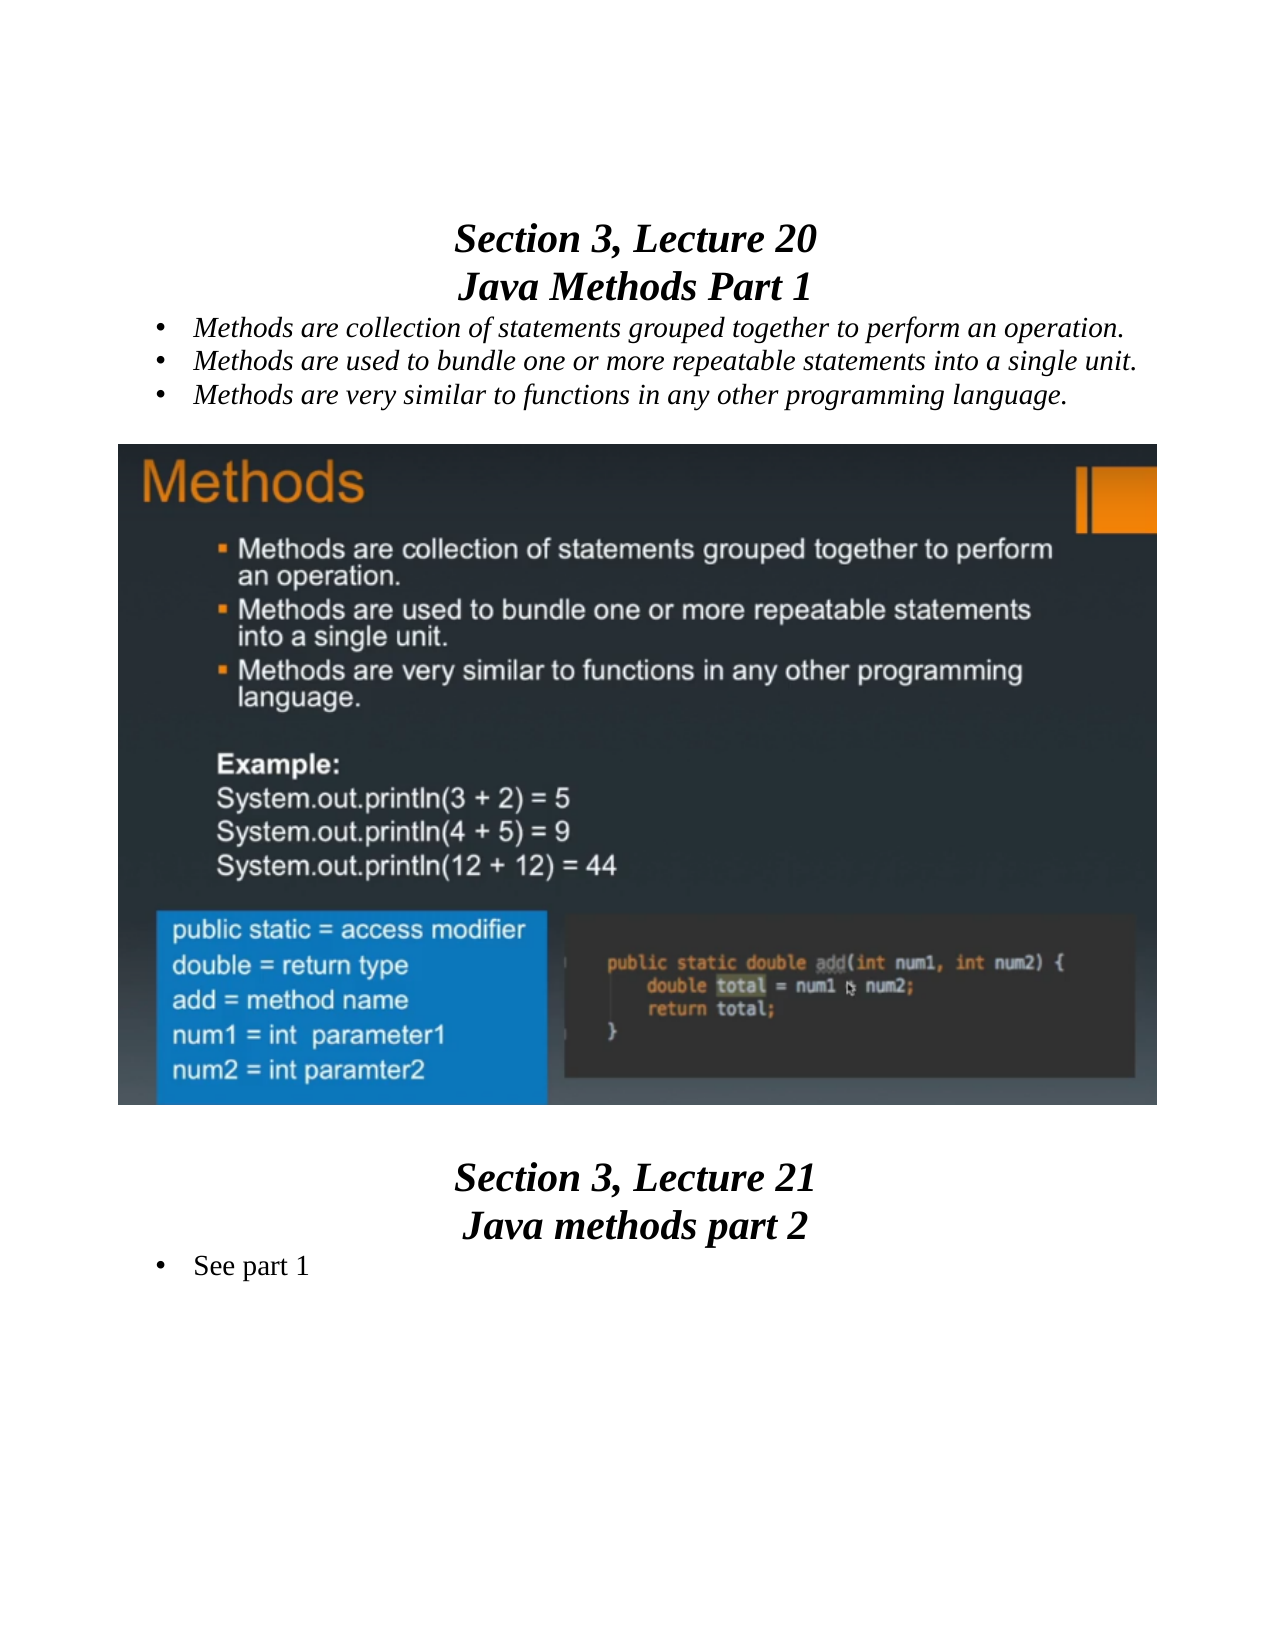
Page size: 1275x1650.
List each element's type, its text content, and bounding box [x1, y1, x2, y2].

text Java Methods Part 1 [118, 262, 1157, 310]
text Section 3, Lecture 21 [118, 1152, 1157, 1200]
text Java methods part 2 [118, 1200, 1157, 1248]
list See part 1 [156, 1248, 1157, 1282]
list Methods are used to bundle one or more repeatable statements into a single unit. [156, 343, 1157, 377]
picture [118, 444, 1157, 1105]
list Methods are very similar to functions in any other programming language. [156, 377, 1157, 411]
text Section 3, Lecture 20 [118, 214, 1157, 262]
list Methods are collection of statements grouped together to perform an operation. [156, 310, 1157, 343]
